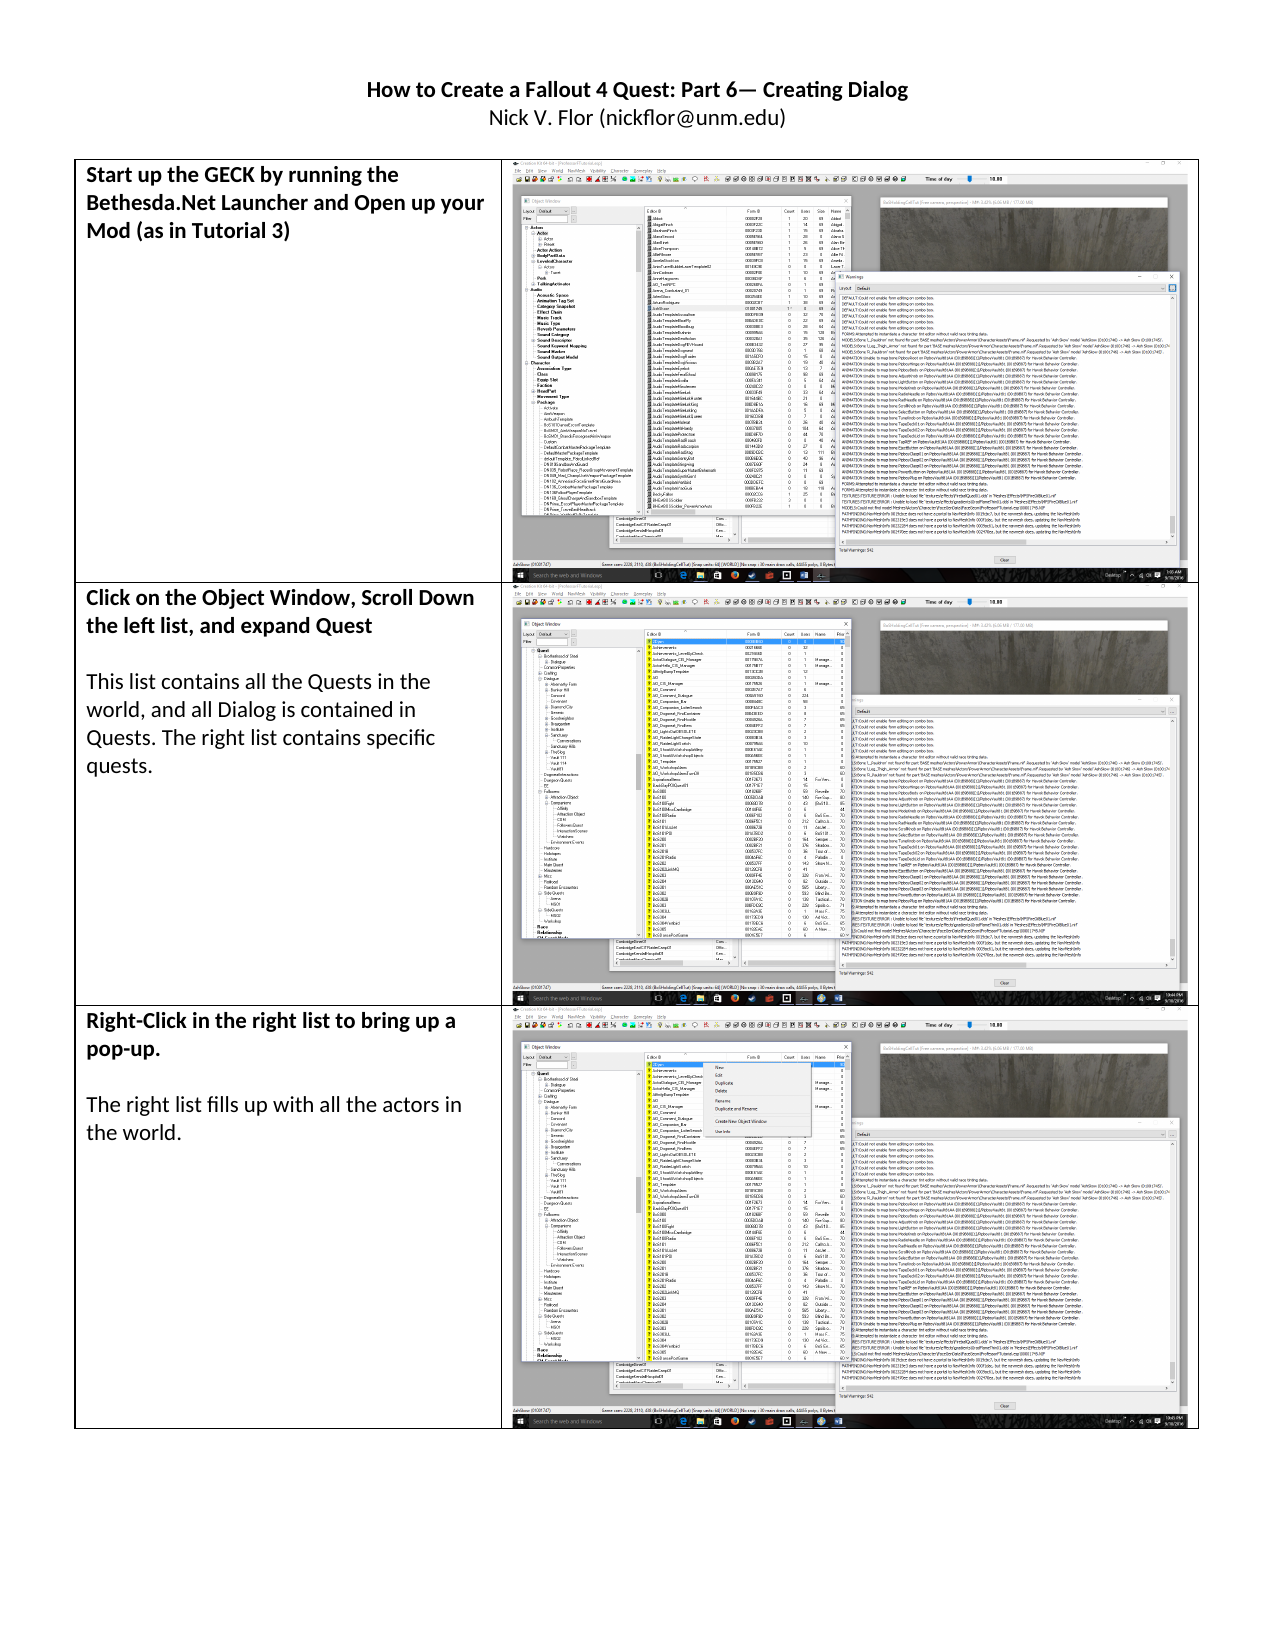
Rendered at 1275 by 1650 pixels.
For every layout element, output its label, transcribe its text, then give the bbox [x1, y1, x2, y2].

table_cell [502, 583, 512, 1005]
table_cell Click on the Object Window, Scroll Down the left list, and expand Quest This list contains all the Quests in the world, and all Dialog is contained in Quests. The right list contains specific quests. [76, 583, 501, 1005]
table_cell [1188, 1006, 1198, 1428]
table_cell Right-Click in the right list to bring up a pop-up. The right list fills up with all the actors in the world. [76, 1006, 501, 1428]
table_cell [502, 1006, 512, 1428]
table_header Start up the GECK by running the Bethesda.Net Launcher and Open up your Mod (as in Tutorial 3) [76, 160, 501, 582]
text How to Create a Fallout 4 Quest: Part 6— Creating Dialog [75, 75, 1200, 103]
table_cell [1188, 583, 1198, 1005]
table_header [502, 160, 512, 582]
text Nick V. Flor (nickflor@unm.edu) [75, 103, 1200, 131]
table_header [1188, 160, 1198, 582]
